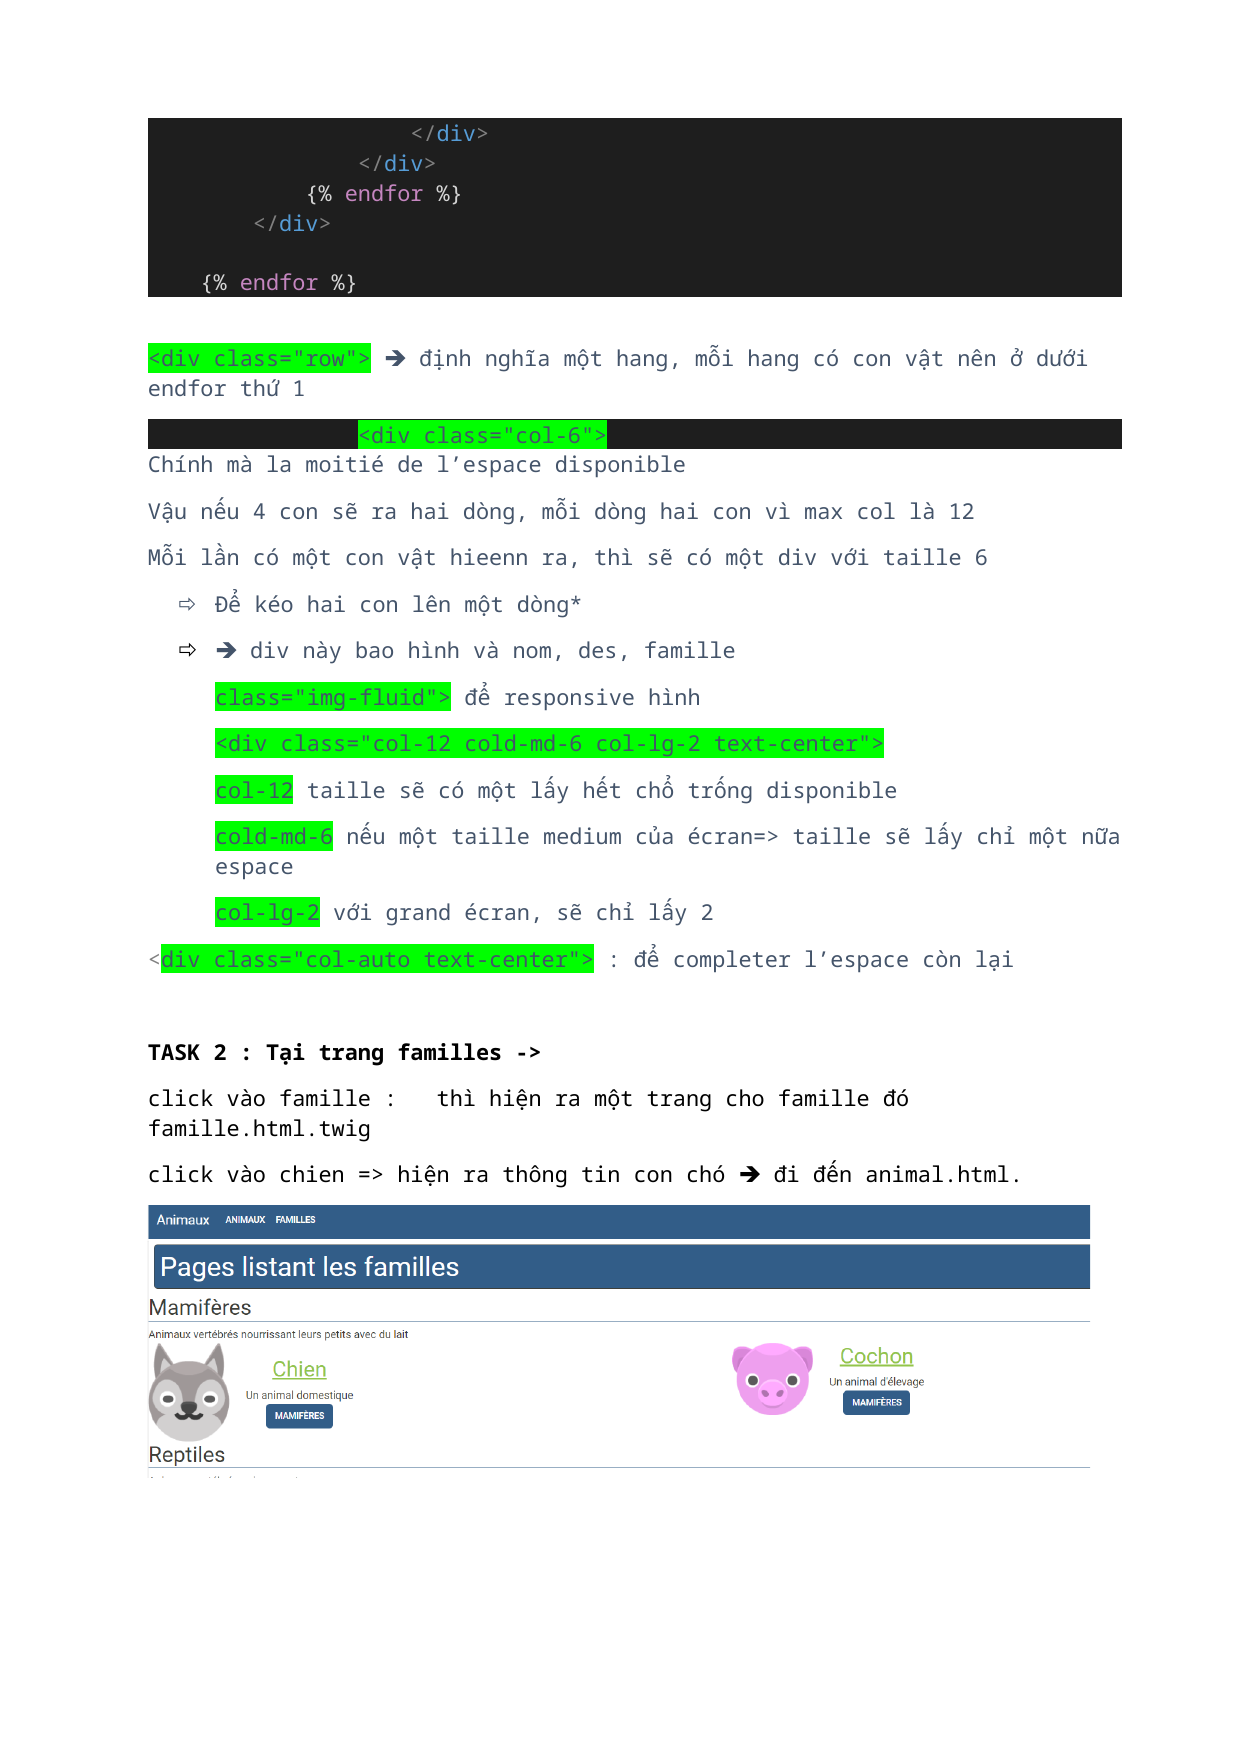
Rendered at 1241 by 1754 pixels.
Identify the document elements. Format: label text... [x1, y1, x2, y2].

list col-12 taille sẽ có một lấy hết chổ trống disponible [215, 774, 1122, 804]
text {% endfor %} [148, 178, 1122, 207]
list <div class="col-12 cold-md-6 col-lg-2 text-center"> [215, 728, 1122, 758]
list cold-md-6 nếu một taille medium của écran=> taille sẽ lấy chỉ một nữa espace [215, 821, 1122, 881]
text Chính mà la moitié de l’espace disponible [148, 449, 1122, 479]
text TASK 2 : Tại trang familles -> [148, 1037, 1122, 1066]
text click vào famille : thì hiện ra một trang cho famille đó famille.html.twig [148, 1083, 1122, 1143]
list  div này bao hình và nom, des, famille [177, 635, 1122, 665]
list col-lg-2 với grand écran, sẽ chỉ lấy 2 [215, 897, 1122, 927]
text </div> [148, 207, 1122, 237]
text </div> [148, 148, 1122, 178]
list class="img-fluid"> để responsive hình [215, 682, 1122, 711]
text <div class="col-auto text-center"> : để completer l’espace còn lại [148, 944, 1122, 973]
text Mỗi lần có một con vật hieenn ra, thì sẽ có một div với taille 6 [148, 542, 1122, 572]
text {% endfor %} [148, 267, 1122, 297]
text click vào chien => hiện ra thông tin con chó  đi đến animal.html. [148, 1159, 1122, 1189]
list Để kéo hai con lên một dòng* [177, 589, 1122, 618]
text </div> [148, 118, 1122, 148]
text <div class="row">  định nghĩa một hang, mỗi hang có con vật nên ở dưới endfor thứ 1 [148, 343, 1122, 403]
text Vậu nếu 4 con sẽ ra hai dòng, mỗi dòng hai con vì max col là 12 [148, 496, 1122, 526]
text <div class="col-6"> [148, 419, 1122, 449]
